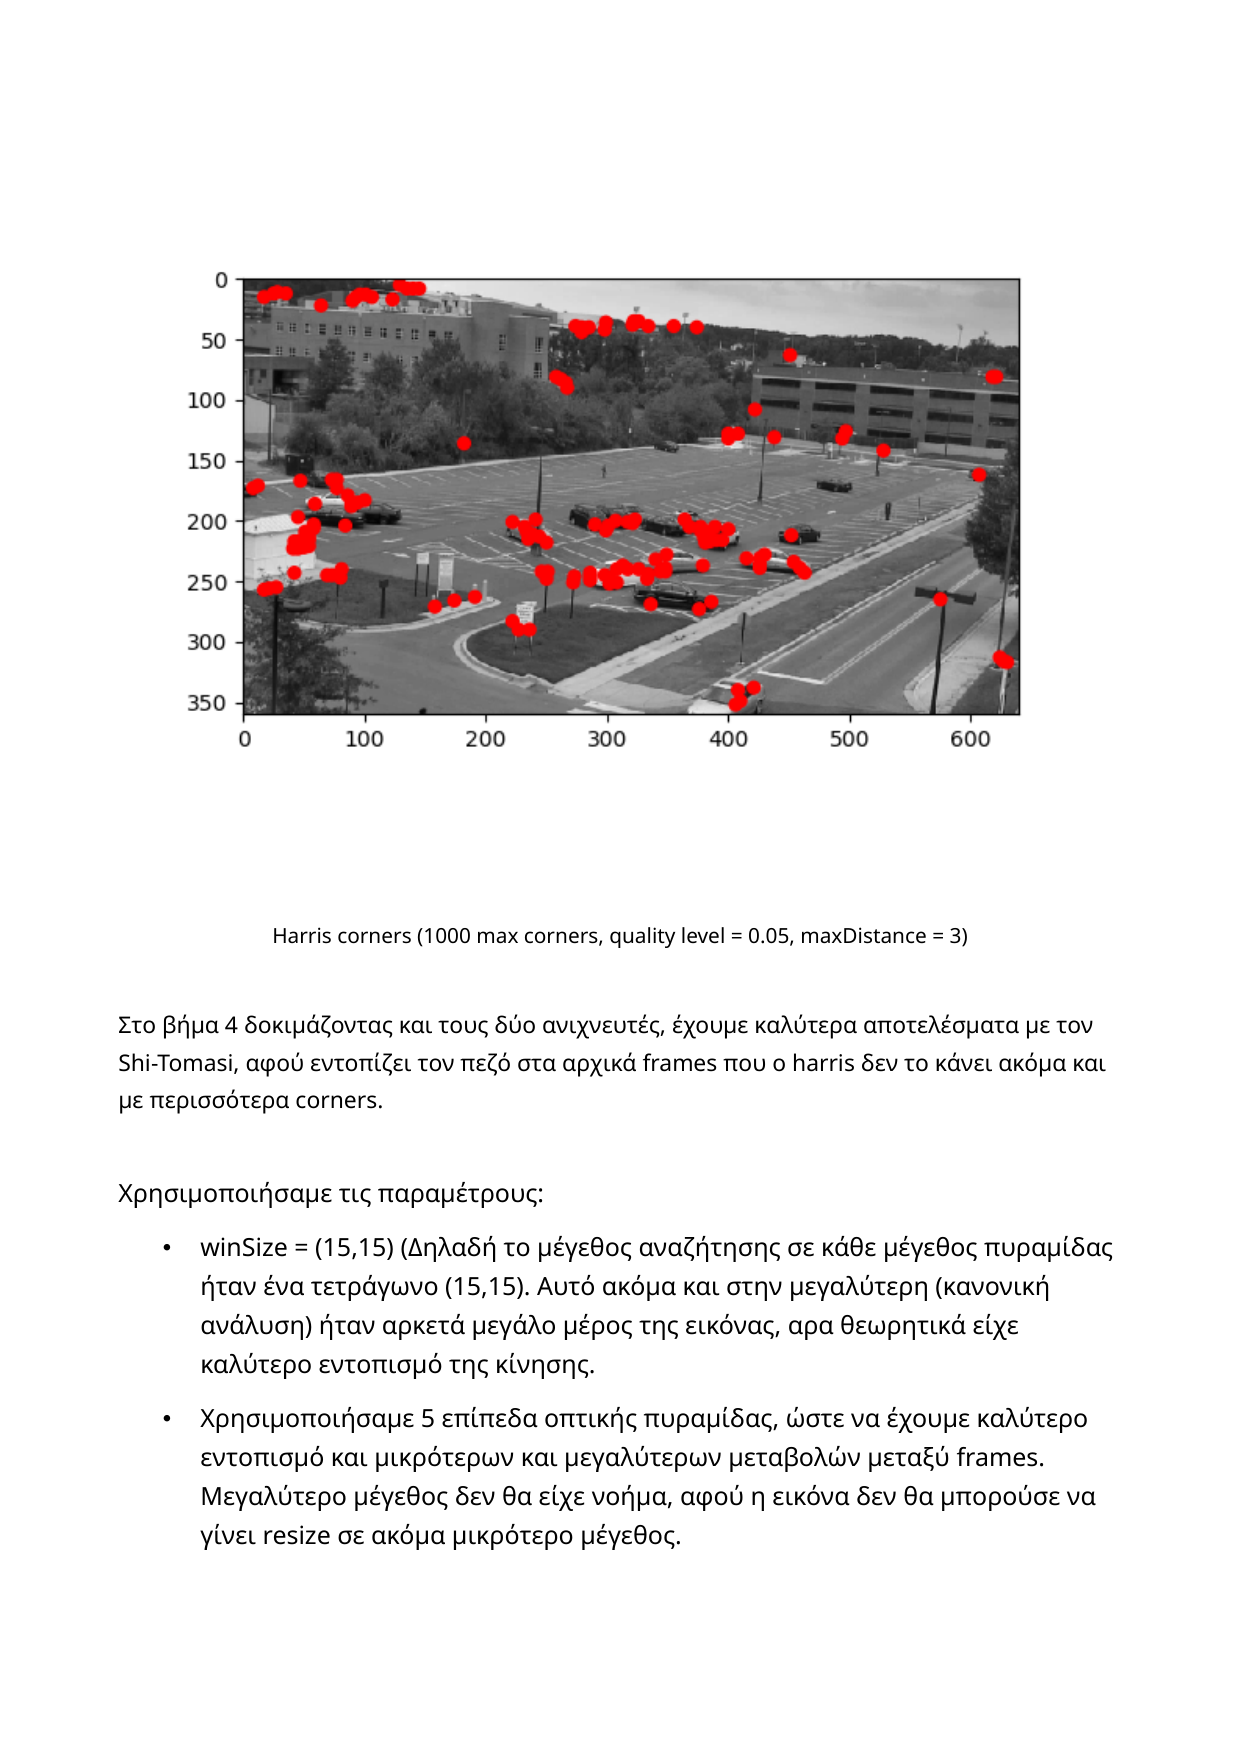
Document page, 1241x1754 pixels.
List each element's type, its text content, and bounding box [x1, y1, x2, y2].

list Χρησιμοποιήσαμε 5 επίπεδα οπτικής πυραμίδας, ώστε να έχουμε καλύτερο εντοπισμό και μικρότερων και μεγαλύτερων μεταβολών μεταξύ frames. Μεγαλύτερο μέγεθος δεν θα είχε νοήμα, αφού η εικόνα δεν θα μπορούσε να γίνει resize σε ακόμα μικρότερο μέγεθος. [163, 1401, 1122, 1552]
picture [118, 118, 1119, 867]
text Στο βήμα 4 δοκιμάζοντας και τους δύο ανιχνευτές, έχουμε καλύτερα αποτελέσματα με τον Shi-Tomasi, αφού εντοπίζει τον πεζό στα αρχικά frames που ο harris δεν το κάνει ακόμα και με περισσότερα corners. [118, 1009, 1122, 1116]
text Χρησιμοποιήσαμε τις παραμέτρους: [118, 1176, 1122, 1209]
list winSize = (15,15) (Δηλαδή το μέγεθος αναζήτησης σε κάθε μέγεθος πυραμίδας ήταν ένα τετράγωνο (15,15). Αυτό ακόμα και στην μεγαλύτερη (κανονική ανάλυση) ήταν αρκετά μεγάλο μέρος της εικόνας, αρα θεωρητικά είχε καλύτερο εντοπισμό της κίνησης. [163, 1229, 1122, 1381]
text Harris corners (1000 max corners, quality level = 0.05, maxDistance = 3) [118, 921, 1122, 950]
